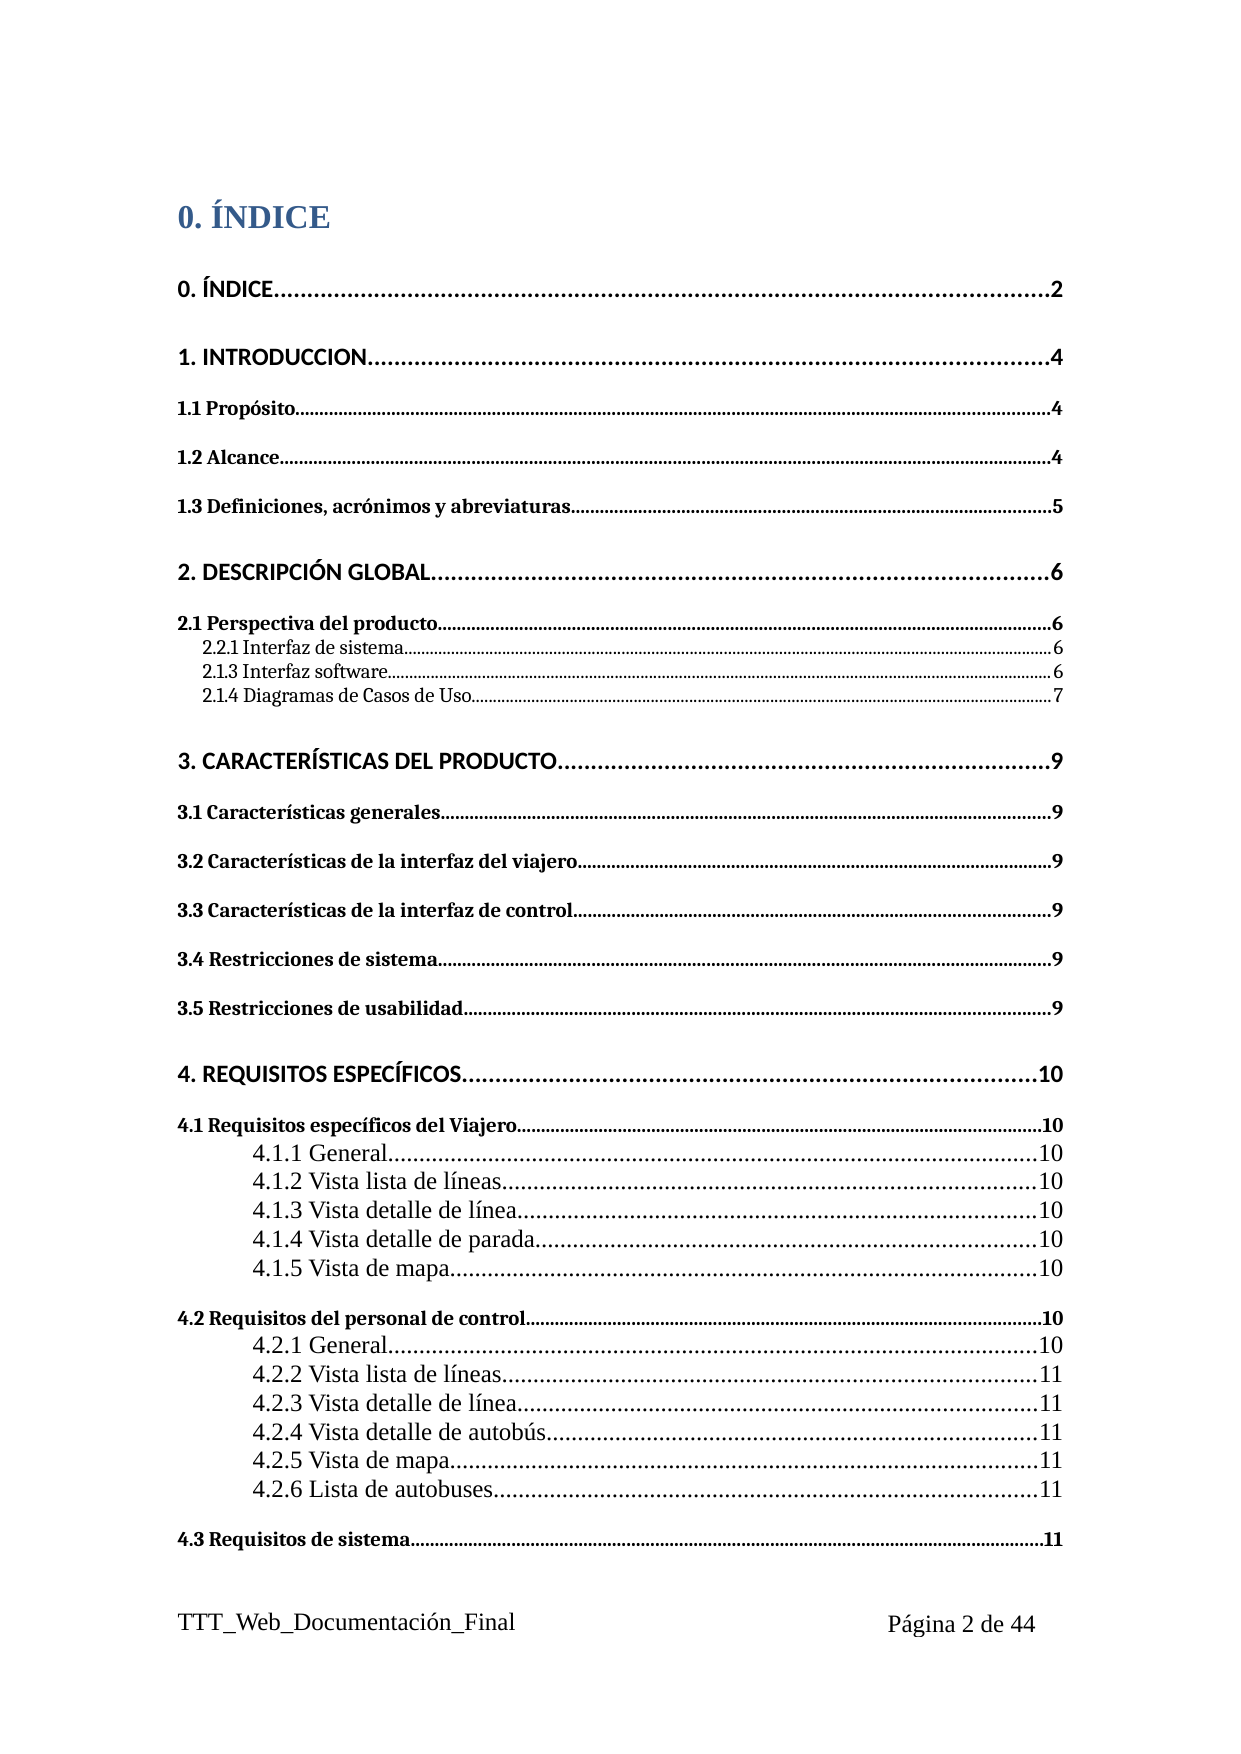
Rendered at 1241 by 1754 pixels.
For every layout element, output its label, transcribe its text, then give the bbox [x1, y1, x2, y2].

text 4.2.2 Vista lista de líneas 11 [252, 1359, 1063, 1388]
text 4.2.5 Vista de mapa 11 [252, 1445, 1063, 1474]
text 4.1 Requisitos específicos del Viajero 10 [177, 1114, 1063, 1138]
text 4.2.6 Lista de autobuses 11 [252, 1474, 1063, 1503]
text 3. CARACTERÍSTICAS DEL PRODUCTO 9 [177, 745, 1063, 776]
text 4.2 Requisitos del personal de control 10 [177, 1306, 1063, 1330]
text 0. ÍNDICE 2 [177, 273, 1063, 304]
subtitle 0. ÍNDICE [177, 198, 1063, 236]
text 2.1.3 Interfaz software 6 [202, 660, 1063, 684]
text 2.1 Perspectiva del producto 6 [177, 612, 1063, 636]
text 3.2 Características de la interfaz del viajero 9 [177, 850, 1063, 874]
text 3.1 Características generales 9 [177, 801, 1063, 825]
text 4.1.3 Vista detalle de línea 10 [252, 1195, 1063, 1224]
text 4.3 Requisitos de sistema 11 [177, 1528, 1063, 1552]
text 3.3 Características de la interfaz de control 9 [177, 899, 1063, 923]
text 2. DESCRIPCIÓN GLOBAL 6 [177, 556, 1063, 587]
text 4.1.2 Vista lista de líneas 10 [252, 1166, 1063, 1195]
text 4.2.3 Vista detalle de línea 11 [252, 1388, 1063, 1417]
text 2.1.4 Diagramas de Casos de Uso 7 [202, 684, 1063, 708]
text 4.1.5 Vista de mapa 10 [252, 1253, 1063, 1281]
text 3.5 Restricciones de usabilidad 9 [177, 997, 1063, 1021]
text 4.2.4 Vista detalle de autobús 11 [252, 1417, 1063, 1445]
text 1.3 Definiciones, acrónimos y abreviaturas 5 [177, 495, 1063, 519]
text 4. REQUISITOS ESPECÍFICOS 10 [177, 1058, 1063, 1089]
text 1. INTRODUCCION 4 [177, 342, 1063, 372]
text 4.1.1 General 10 [252, 1138, 1063, 1166]
text 1.1 Propósito 4 [177, 397, 1063, 421]
text 4.1.4 Vista detalle de parada 10 [252, 1224, 1063, 1253]
text 3.4 Restricciones de sistema 9 [177, 948, 1063, 972]
text 1.2 Alcance 4 [177, 446, 1063, 470]
text 4.2.1 General 10 [252, 1330, 1063, 1359]
text 2.2.1 Interfaz de sistema 6 [202, 636, 1063, 660]
